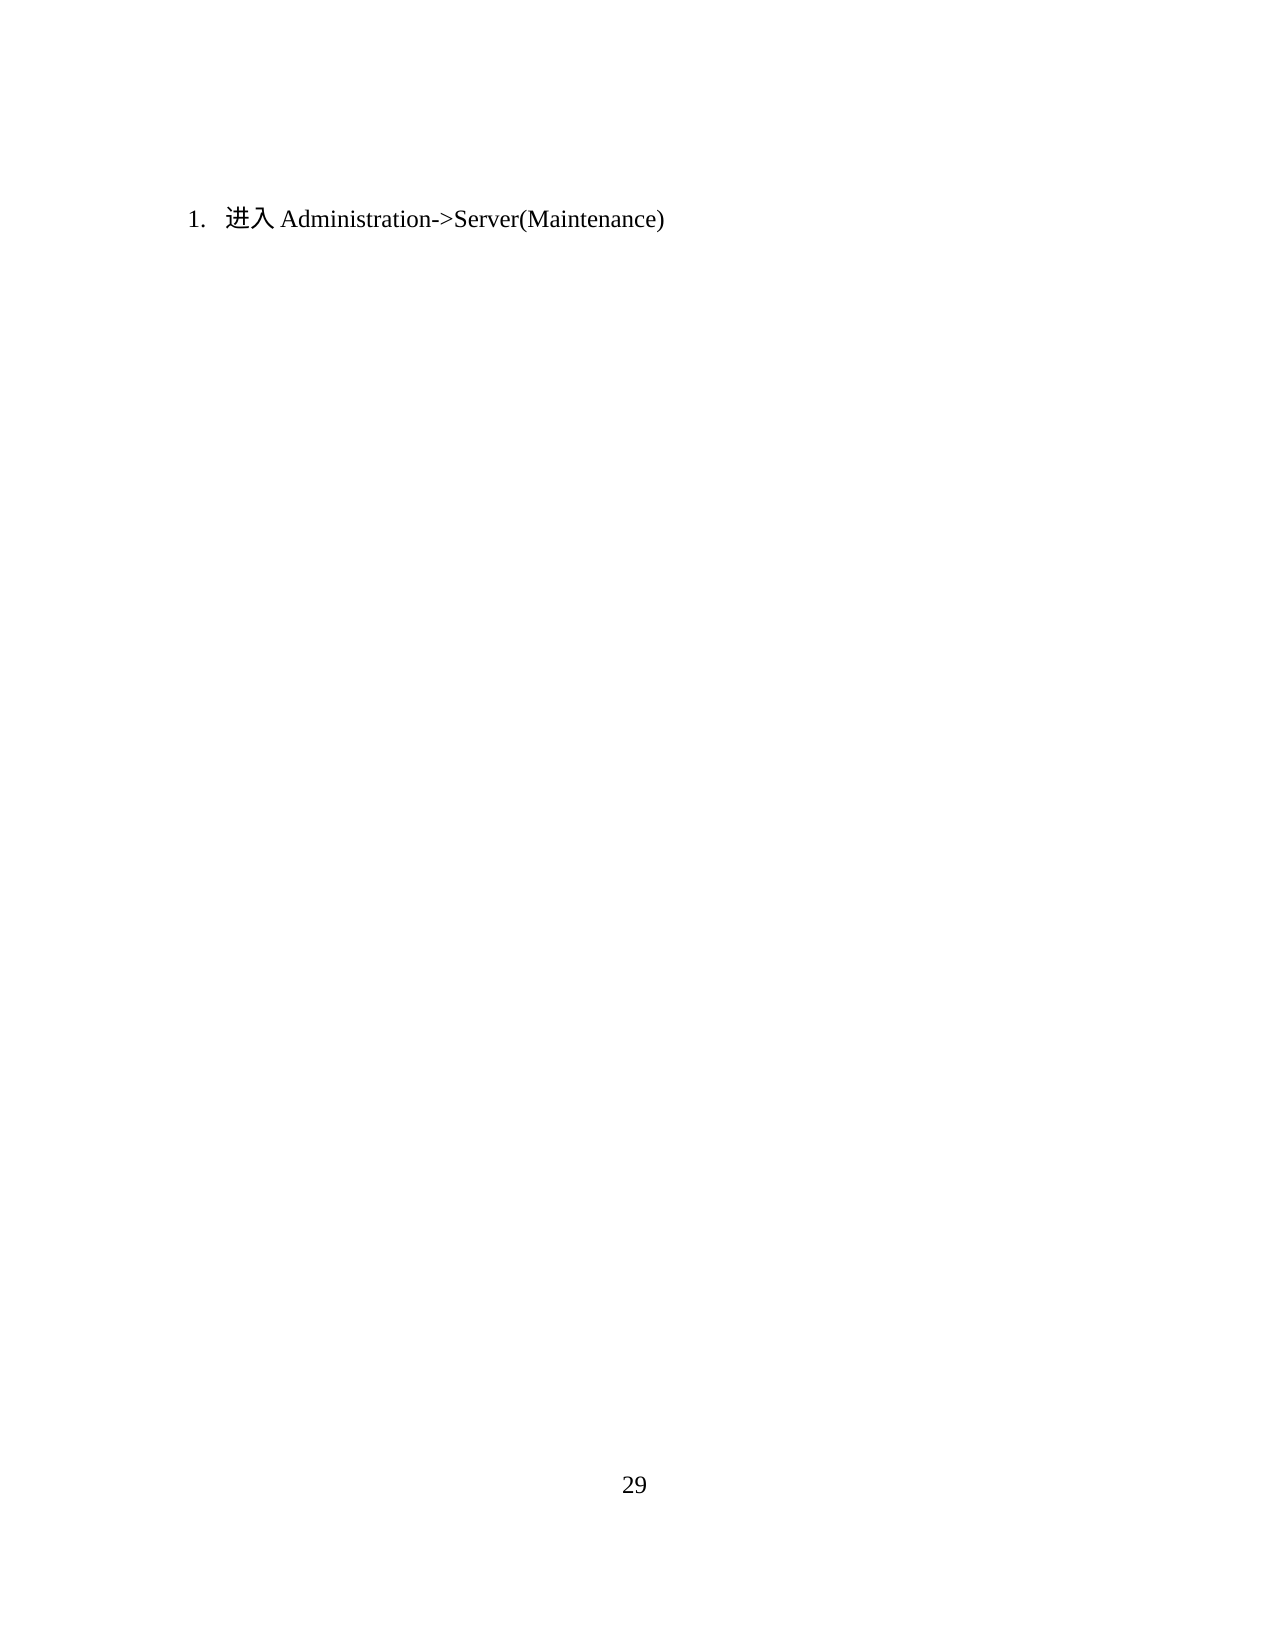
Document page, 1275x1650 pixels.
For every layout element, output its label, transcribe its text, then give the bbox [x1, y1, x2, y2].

list 进入Administration->Server(Maintenance) [187, 200, 1125, 234]
